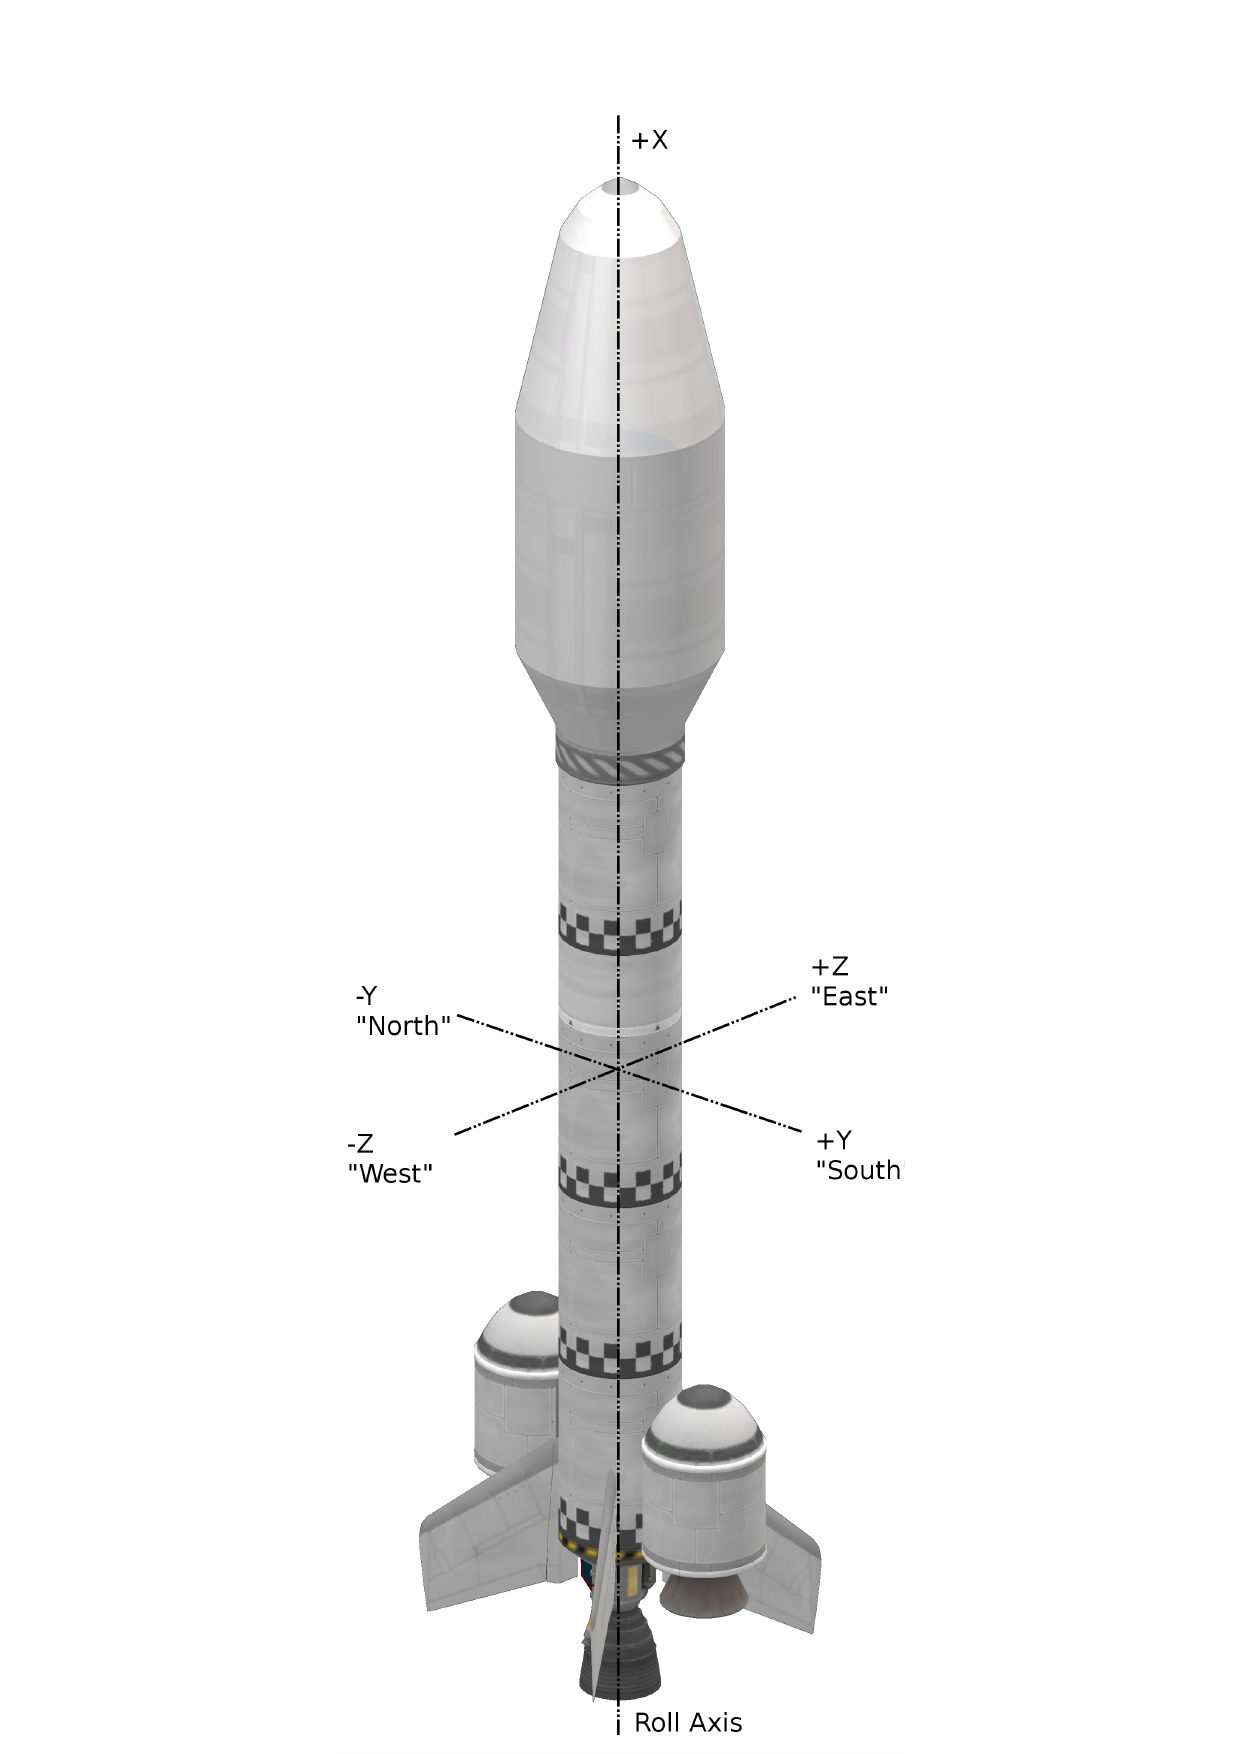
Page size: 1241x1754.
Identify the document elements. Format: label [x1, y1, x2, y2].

picture [335, 0, 905, 1754]
